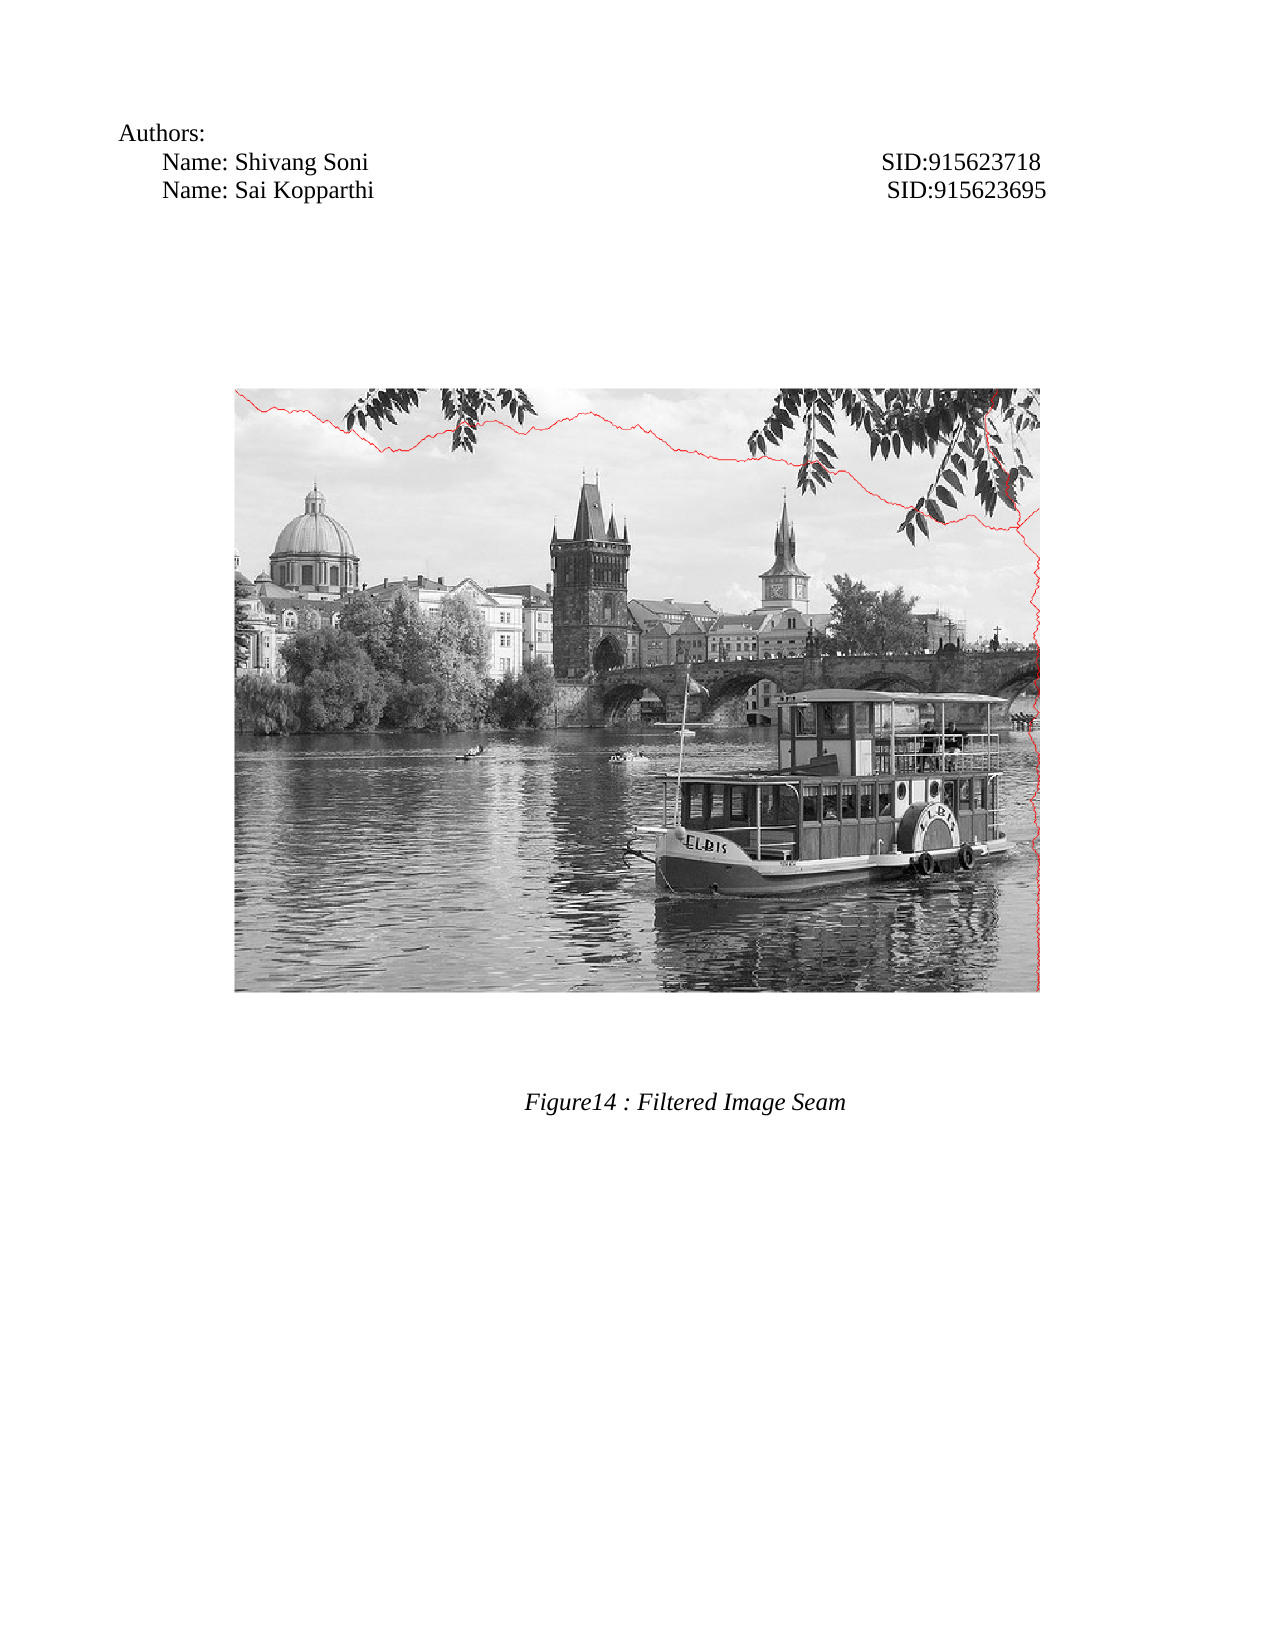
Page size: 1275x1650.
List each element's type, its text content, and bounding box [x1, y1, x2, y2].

text Figure14 : Filtered Image Seam [118, 1087, 1157, 1116]
picture [118, 340, 1157, 1087]
